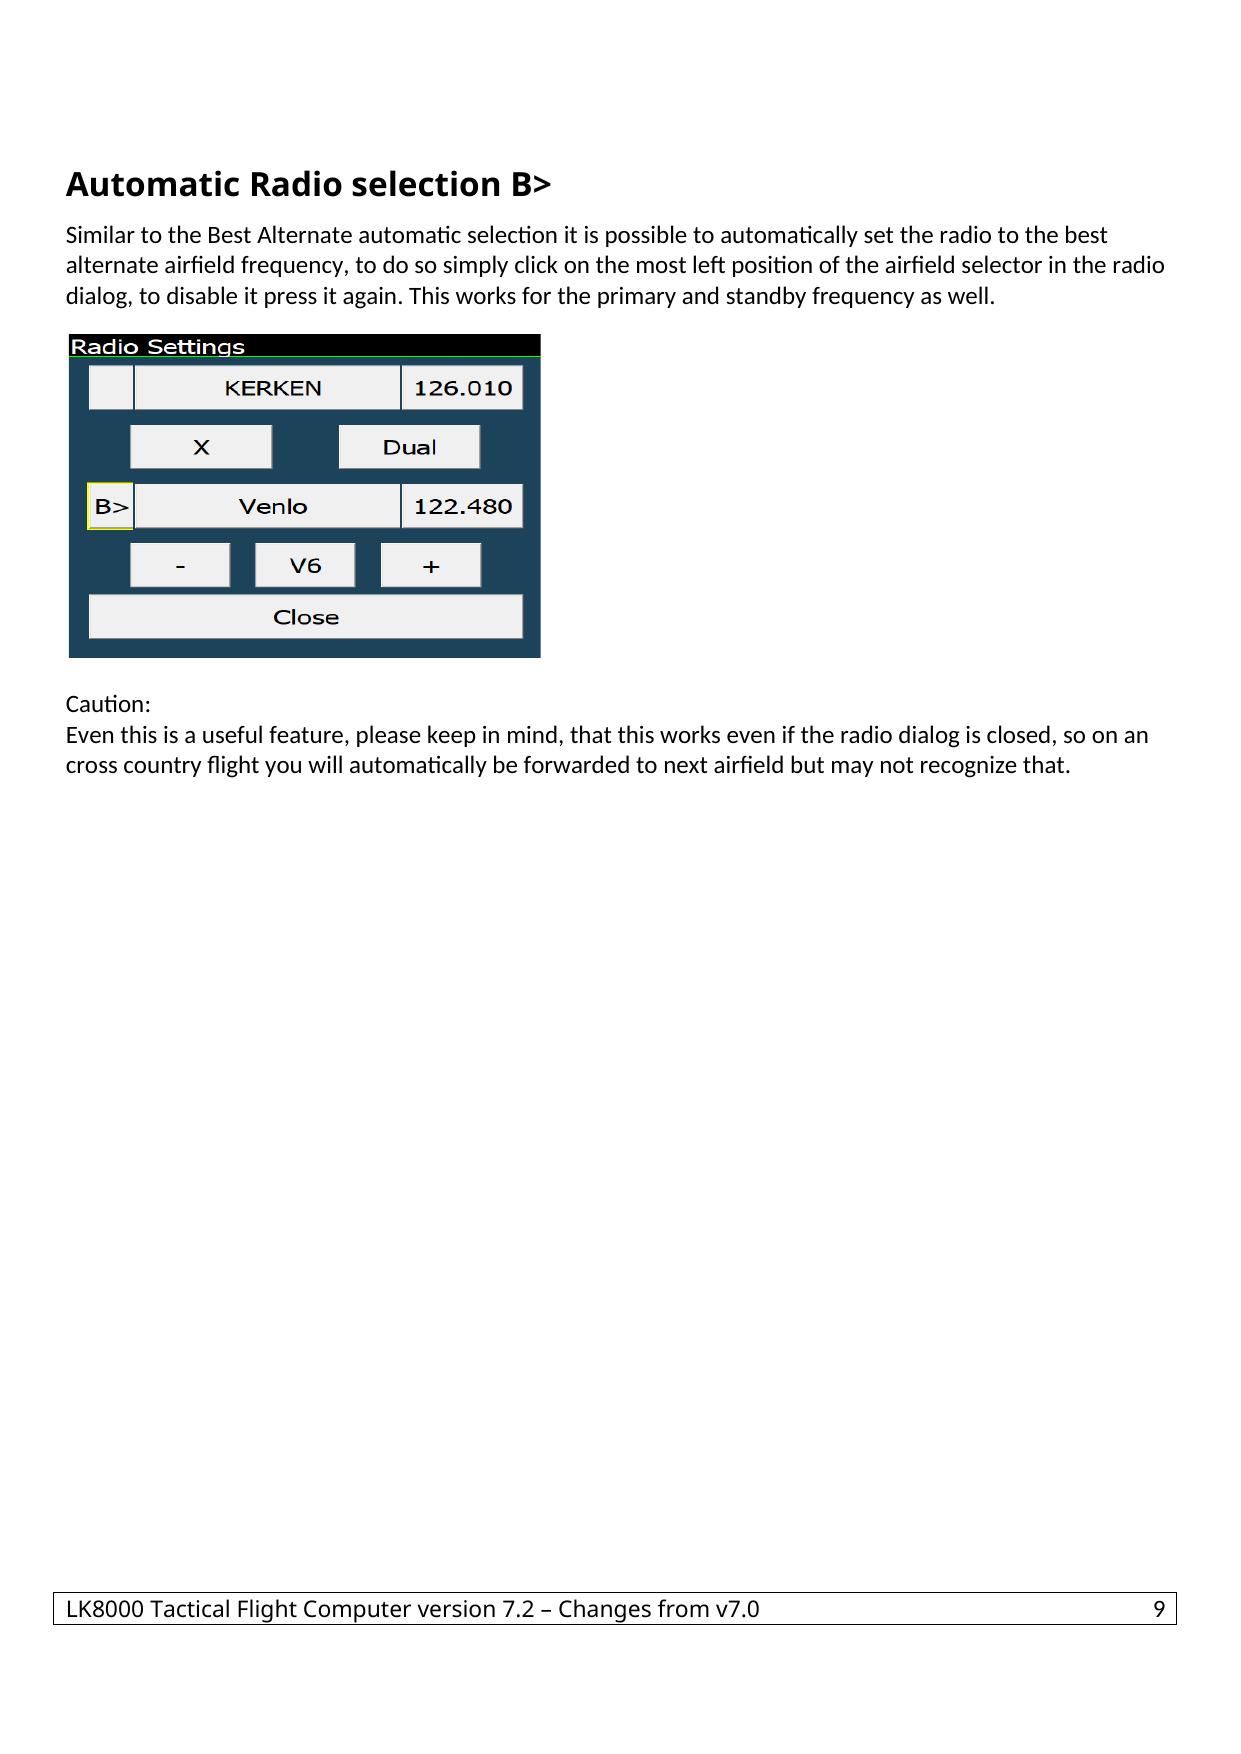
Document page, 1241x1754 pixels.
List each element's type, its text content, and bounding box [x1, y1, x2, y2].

text Caution: [66, 688, 1181, 719]
text Even this is a useful feature, please keep in mind, that this works even if the radio dialog is closed, so on an cross country flight you will automatically be forwarded to next airfield but may not recognize that. [66, 719, 1181, 780]
subtitle Automatic Radio selection B> [66, 161, 1181, 206]
picture [68, 334, 541, 658]
text Similar to the Best Alternate automatic selection it is possible to automatically set the radio to the best alternate airfield frequency, to do so simply click on the most left position of the airfield selector in the radio dialog, to disable it press it again. This works for the primary and standby frequency as well. [66, 219, 1181, 311]
